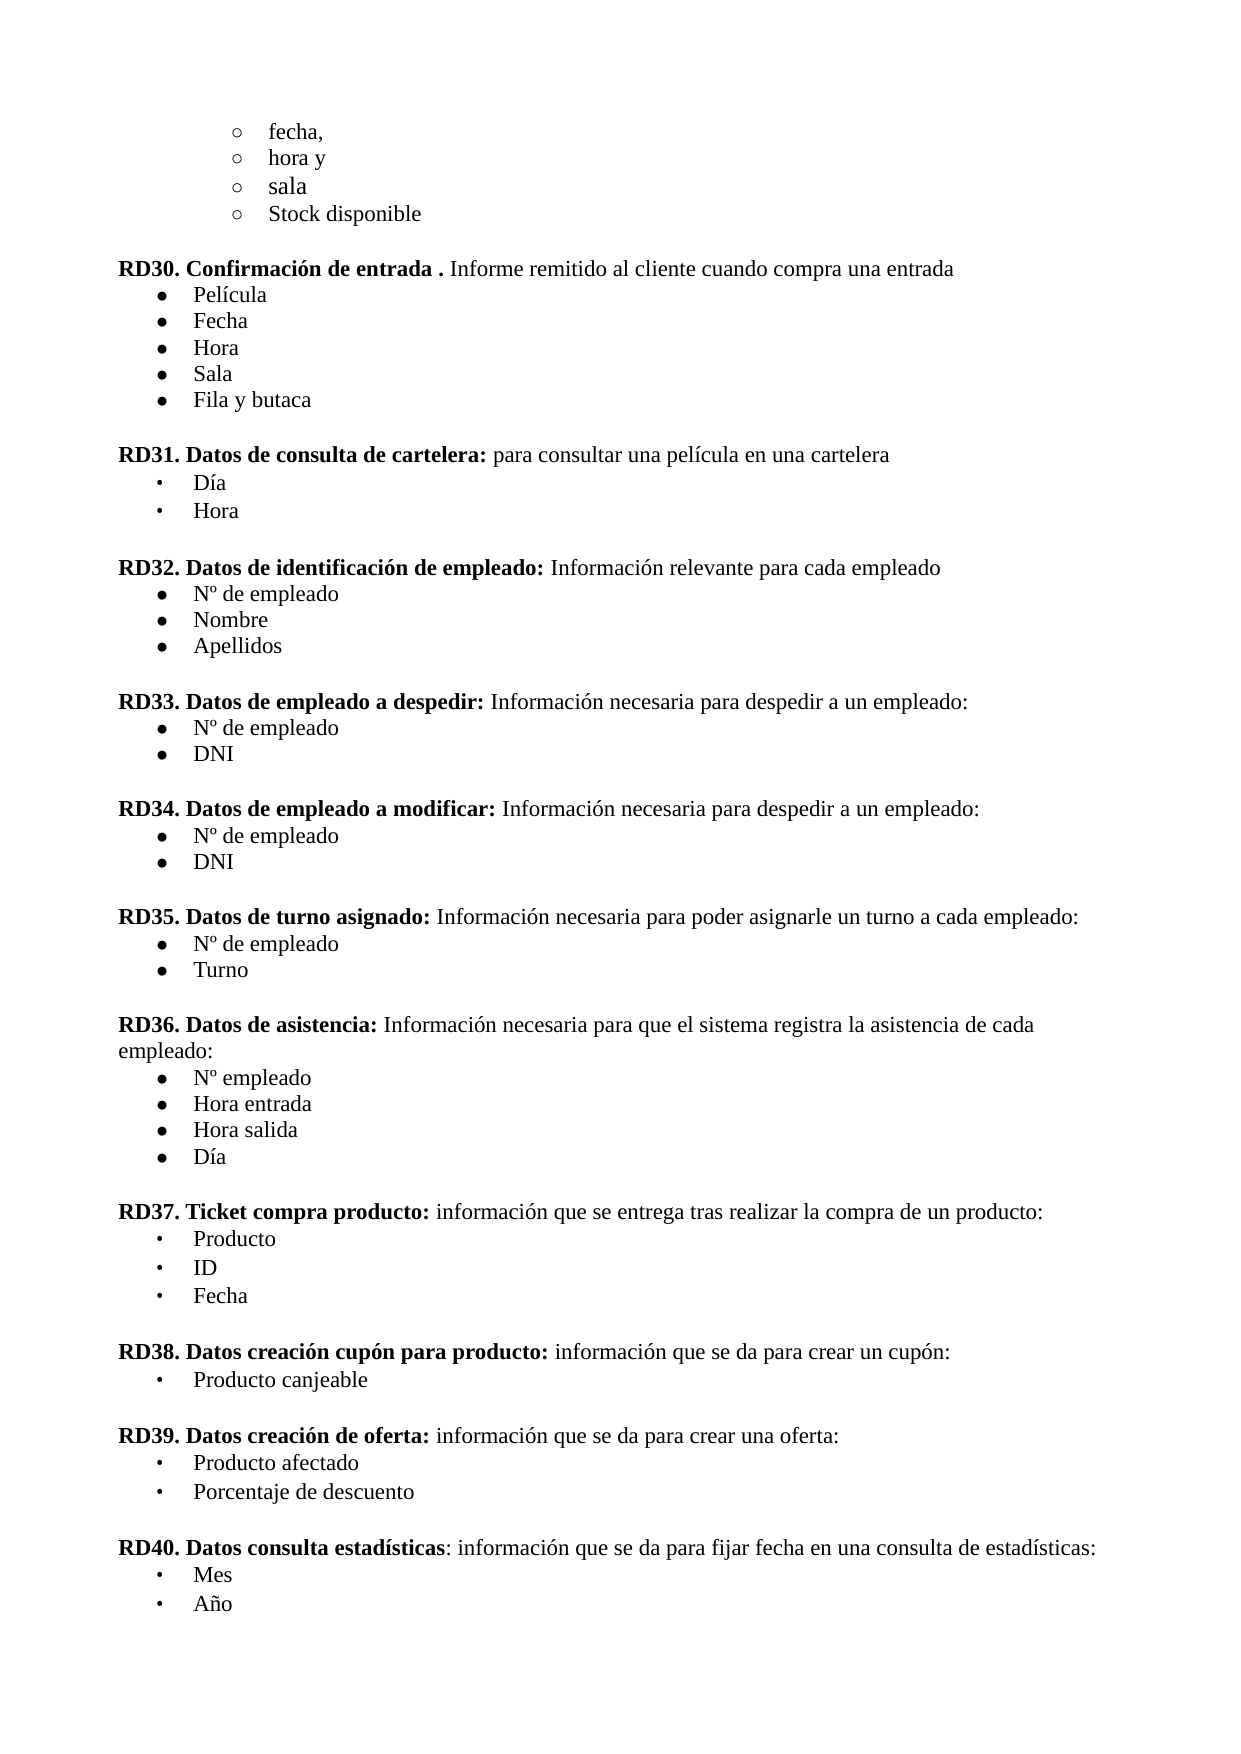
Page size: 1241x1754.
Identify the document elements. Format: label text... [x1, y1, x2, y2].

list Turno [156, 956, 1122, 982]
list sala [231, 171, 1122, 199]
list Producto afectado [156, 1448, 1122, 1477]
text RD39. Datos creación de oferta: información que se da para crear una oferta: [118, 1422, 1122, 1448]
list ID [156, 1253, 1122, 1281]
list Nombre [156, 606, 1122, 633]
text RD38. Datos creación cupón para producto: información que se da para crear un cupón: [118, 1338, 1122, 1365]
list Hora salida [156, 1117, 1122, 1143]
text RD36. Datos de asistencia: Información necesaria para que el sistema registra la asistencia de cada empleado: [118, 1011, 1122, 1064]
list Producto canjeable [156, 1365, 1122, 1393]
text RD30. Confirmación de entrada . Informe remitido al cliente cuando compra una entrada [118, 255, 1122, 281]
list DNI [156, 848, 1122, 874]
list Mes [156, 1560, 1122, 1589]
list Fila y butaca [156, 386, 1122, 413]
list Año [156, 1589, 1122, 1617]
list Stock disponible [231, 199, 1122, 226]
list DNI [156, 740, 1122, 767]
list Producto [156, 1224, 1122, 1253]
list Hora entrada [156, 1090, 1122, 1117]
list Apellidos [156, 633, 1122, 659]
list Película [156, 281, 1122, 307]
text RD31. Datos de consulta de cartelera: para consultar una película en una cartelera [118, 442, 1122, 468]
text RD37. Ticket compra producto: información que se entrega tras realizar la compra de un producto: [118, 1198, 1122, 1224]
list Nº de empleado [156, 714, 1122, 740]
list Nº de empleado [156, 580, 1122, 606]
list Fecha [156, 1281, 1122, 1310]
list Hora [156, 334, 1122, 360]
list Sala [156, 360, 1122, 386]
list Día [156, 1143, 1122, 1169]
text RD32. Datos de identificación de empleado: Información relevante para cada empleado [118, 553, 1122, 580]
list fecha, [231, 118, 1122, 144]
text RD40. Datos consulta estadísticas: información que se da para fijar fecha en una consulta de estadísticas: [118, 1534, 1122, 1560]
list Día [156, 468, 1122, 496]
text RD34. Datos de empleado a modificar: Información necesaria para despedir a un empleado: [118, 796, 1122, 822]
list Hora [156, 496, 1122, 525]
text RD35. Datos de turno asignado: Información necesaria para poder asignarle un turno a cada empleado: [118, 903, 1122, 930]
list Nº de empleado [156, 822, 1122, 848]
list Porcentaje de descuento [156, 1477, 1122, 1505]
text RD33. Datos de empleado a despedir: Información necesaria para despedir a un empleado: [118, 688, 1122, 714]
list hora y [231, 144, 1122, 171]
list Nº de empleado [156, 930, 1122, 956]
list Fecha [156, 307, 1122, 334]
list Nº empleado [156, 1064, 1122, 1090]
